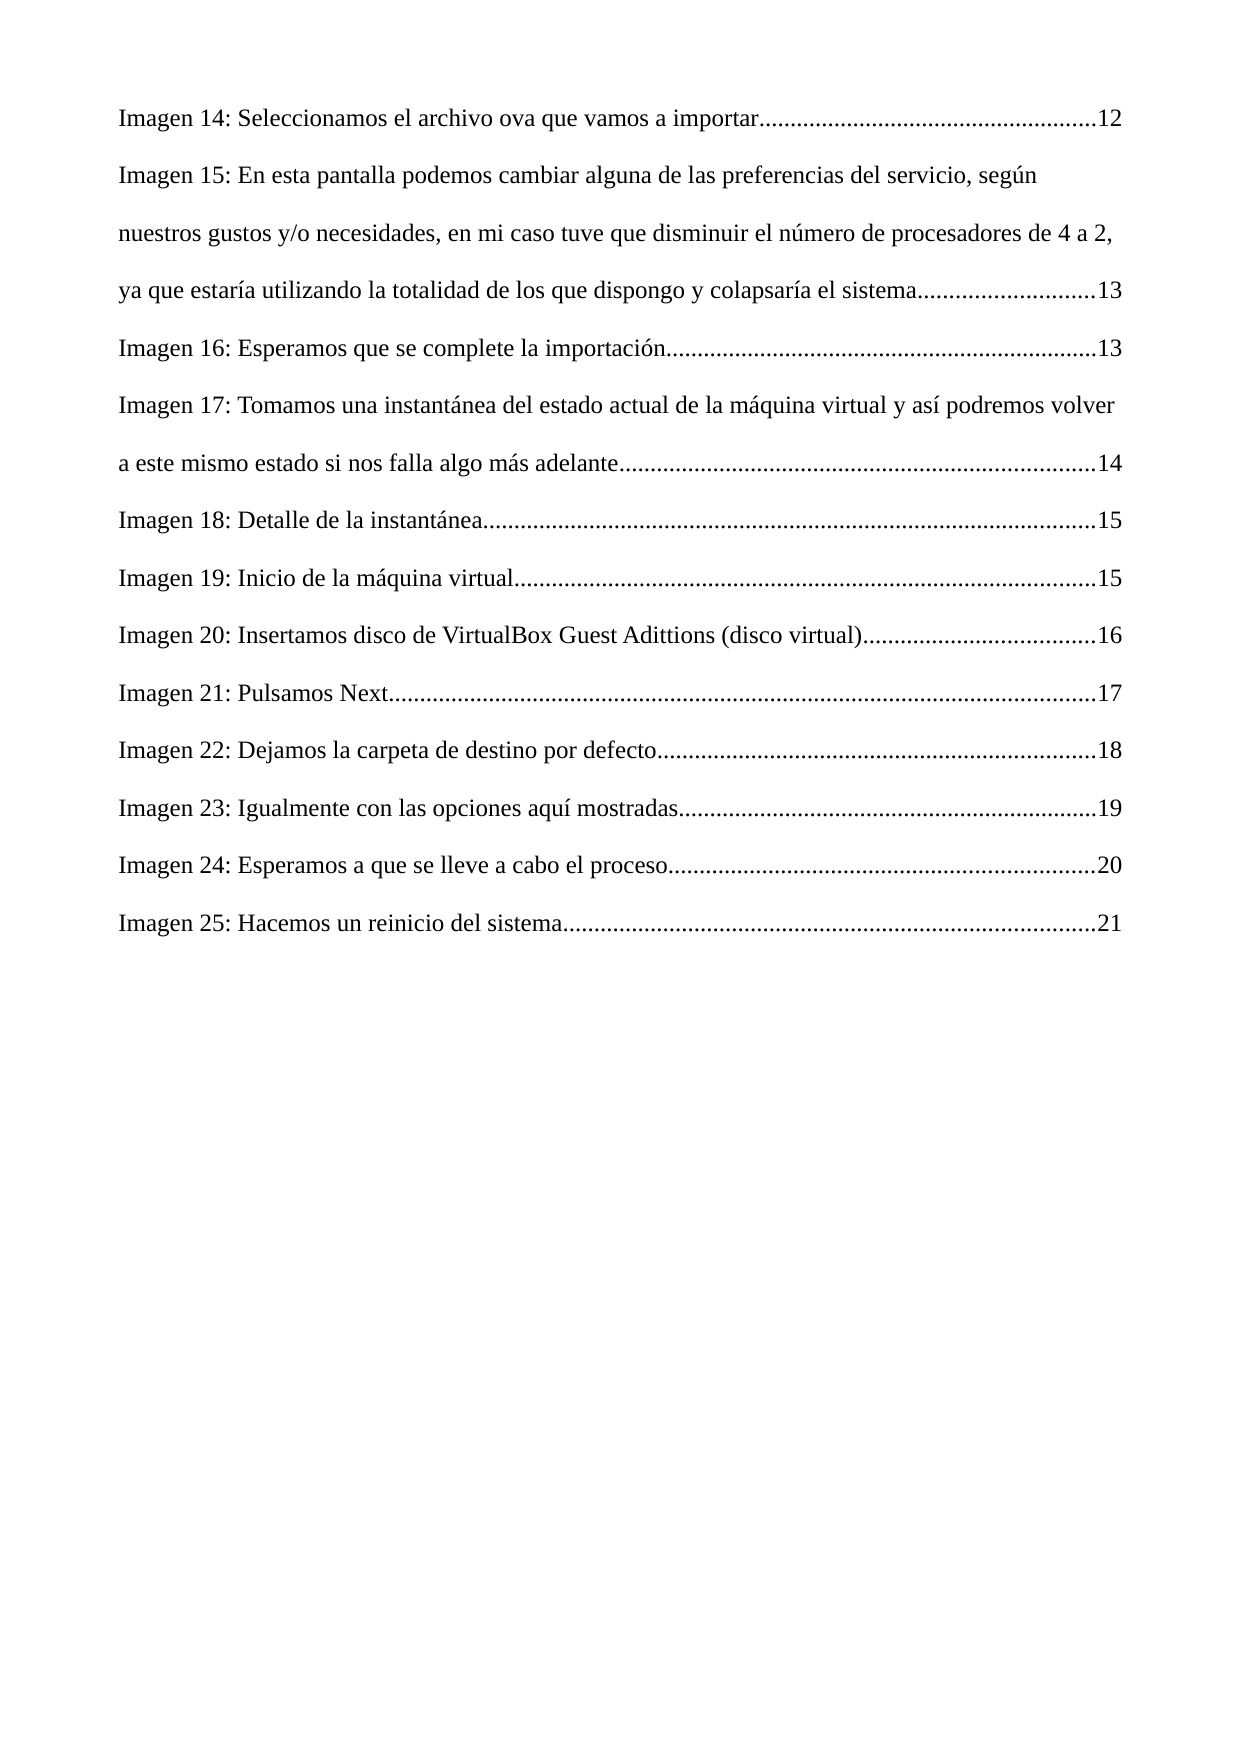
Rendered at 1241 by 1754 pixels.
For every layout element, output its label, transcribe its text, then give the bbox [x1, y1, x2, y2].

text Imagen 22: Dejamos la carpeta de destino por defecto 18 [118, 736, 1122, 764]
text Imagen 18: Detalle de la instantánea 15 [118, 506, 1122, 534]
text Imagen 25: Hacemos un reinicio del sistema 21 [118, 908, 1122, 937]
text Imagen 14: Seleccionamos el archivo ova que vamos a importar 12 [118, 103, 1122, 132]
text Imagen 21: Pulsamos Next 17 [118, 678, 1122, 707]
text Imagen 15: En esta pantalla podemos cambiar alguna de las preferencias del servicio, según nuestros gustos y/o necesidades, en mi caso tuve que disminuir el número de procesadores de 4 a 2, ya que estaría utilizando la totalidad de los que dispongo y colapsaría el sistema 13 [118, 161, 1122, 304]
text Imagen 16: Esperamos que se complete la importación 13 [118, 333, 1122, 362]
text Imagen 17: Tomamos una instantánea del estado actual de la máquina virtual y así podremos volver a este mismo estado si nos falla algo más adelante 14 [118, 391, 1122, 477]
text Imagen 23: Igualmente con las opciones aquí mostradas 19 [118, 793, 1122, 822]
text Imagen 19: Inicio de la máquina virtual 15 [118, 563, 1122, 592]
text Imagen 20: Insertamos disco de VirtualBox Guest Adittions (disco virtual) 16 [118, 621, 1122, 649]
text Imagen 24: Esperamos a que se lleve a cabo el proceso 20 [118, 851, 1122, 879]
